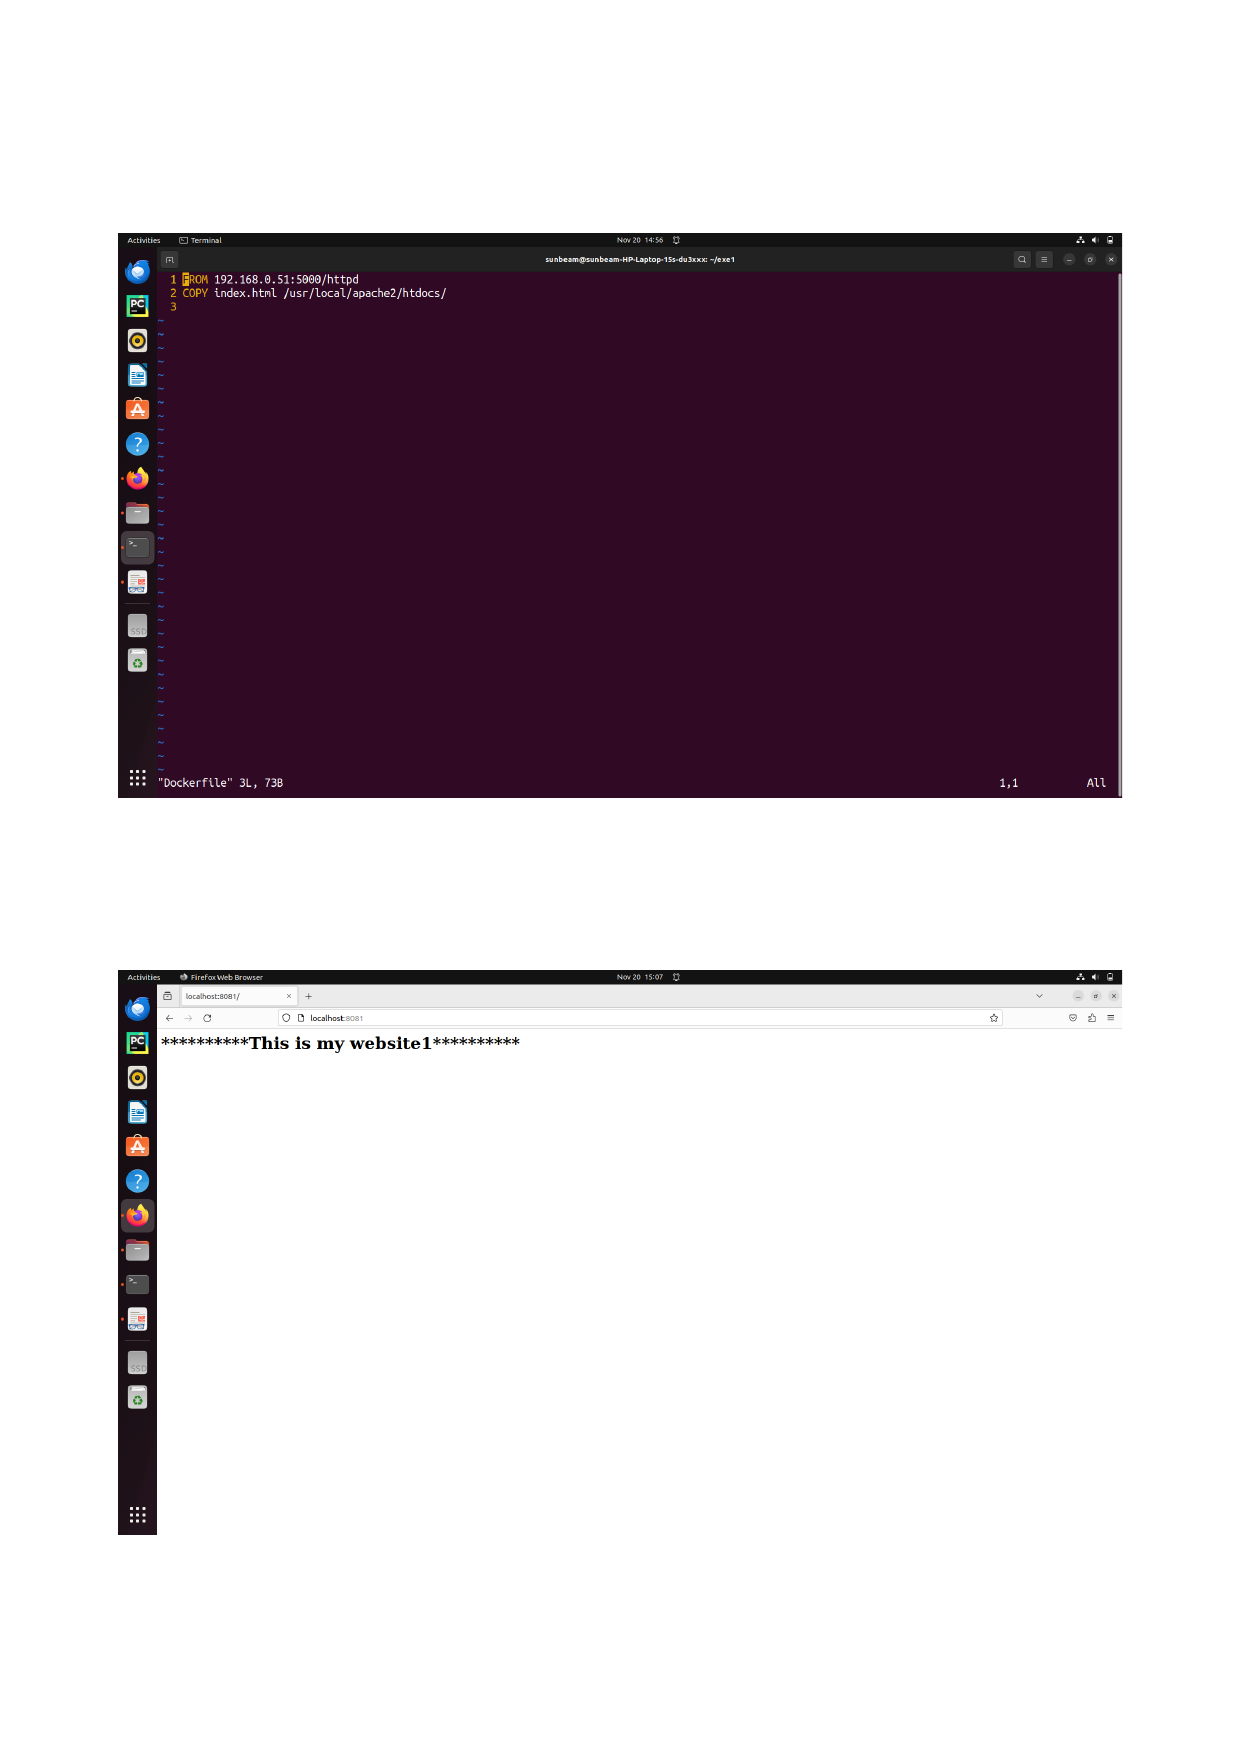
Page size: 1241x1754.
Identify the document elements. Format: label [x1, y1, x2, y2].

picture [118, 970, 1123, 1535]
picture [118, 233, 1123, 798]
